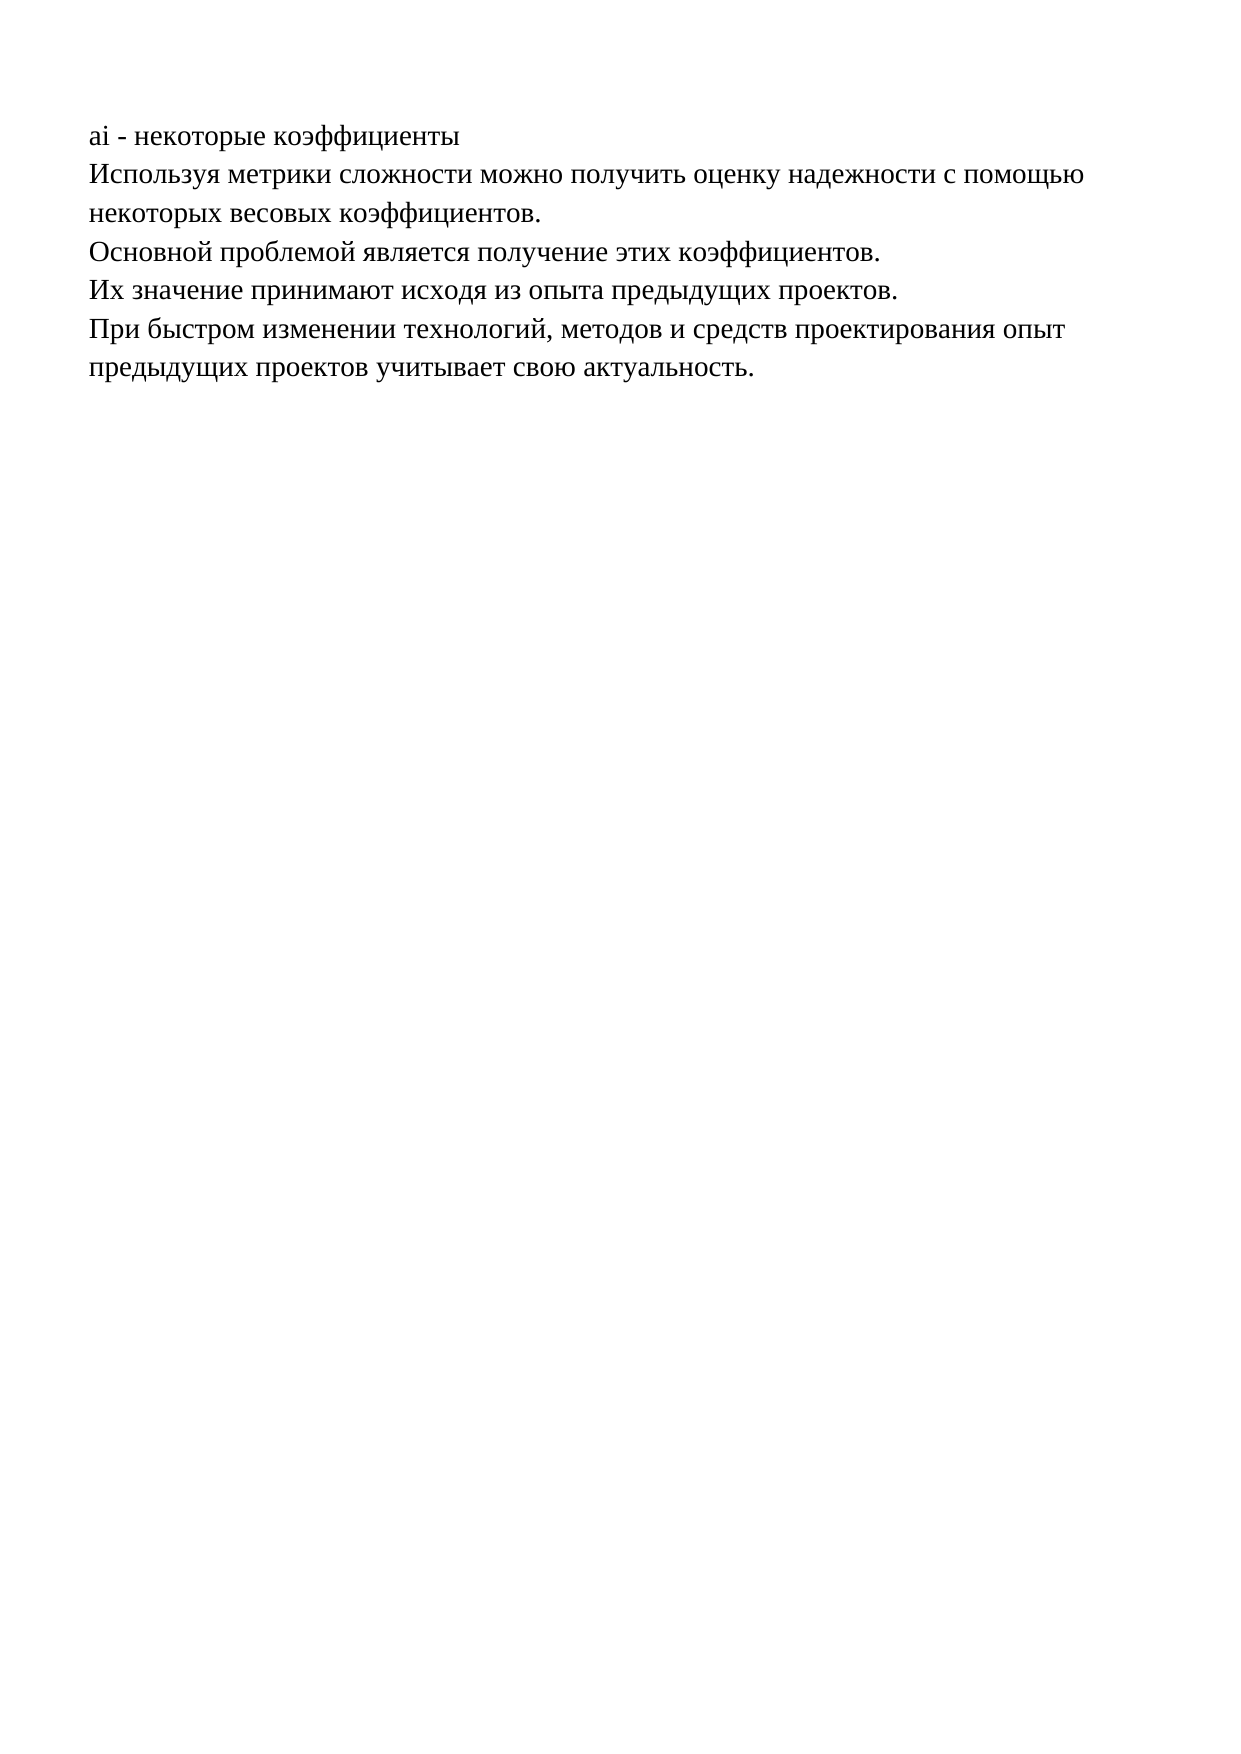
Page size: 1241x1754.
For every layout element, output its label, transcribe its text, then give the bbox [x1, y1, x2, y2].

text При быстром изменении технологий, методов и средств проектирования опыт предыдущих проектов учитывает свою актуальность. [89, 311, 1181, 383]
text Используя метрики сложности можно получить оценку надежности с помощью некоторых весовых коэффициентов. [89, 157, 1181, 229]
text Их значение принимают исходя из опыта предыдущих проектов. [89, 272, 1181, 306]
text ai - некоторые коэффициенты [89, 118, 1181, 152]
text Основной проблемой является получение этих коэффициентов. [89, 234, 1181, 267]
